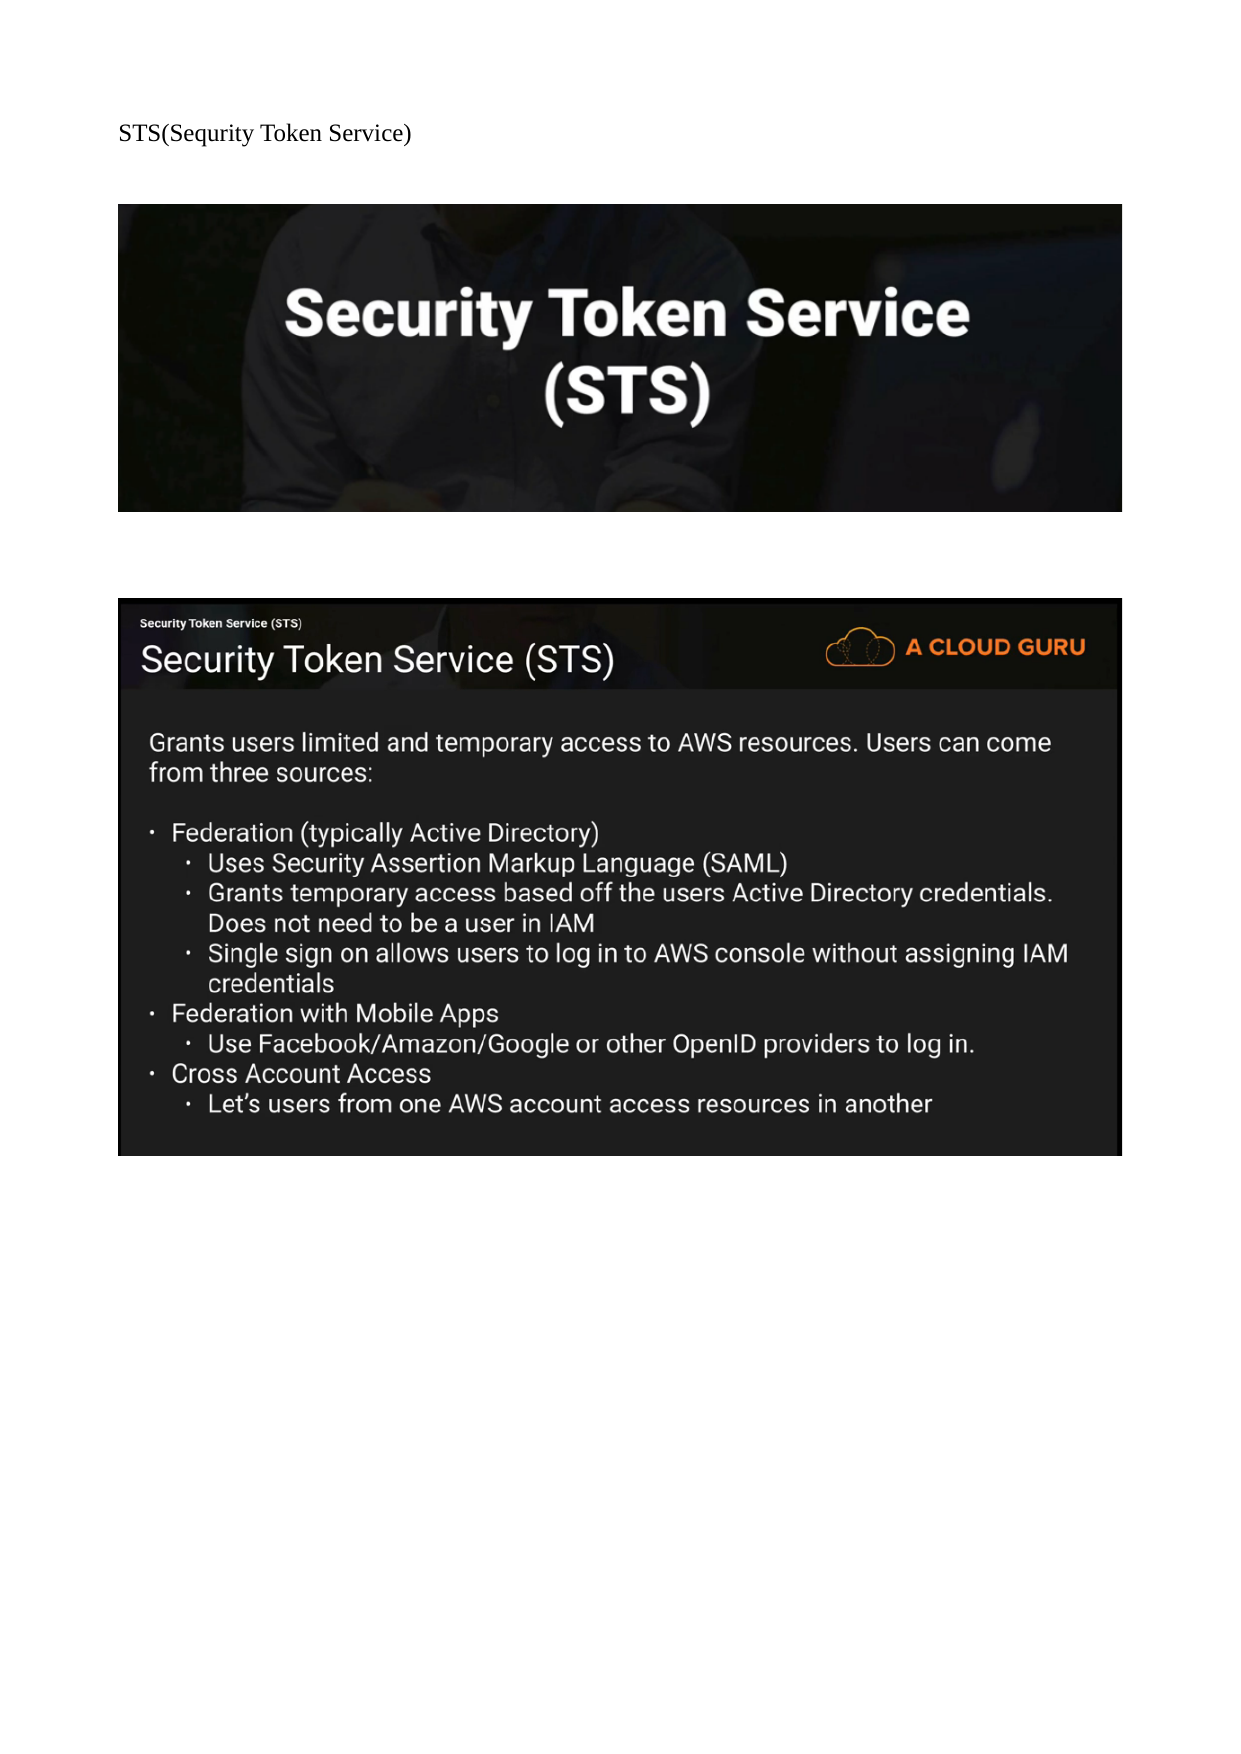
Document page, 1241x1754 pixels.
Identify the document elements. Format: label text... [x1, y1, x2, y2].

picture [118, 598, 1123, 1156]
text STS(Sequrity Token Service) [118, 118, 1122, 147]
picture [118, 204, 1123, 512]
